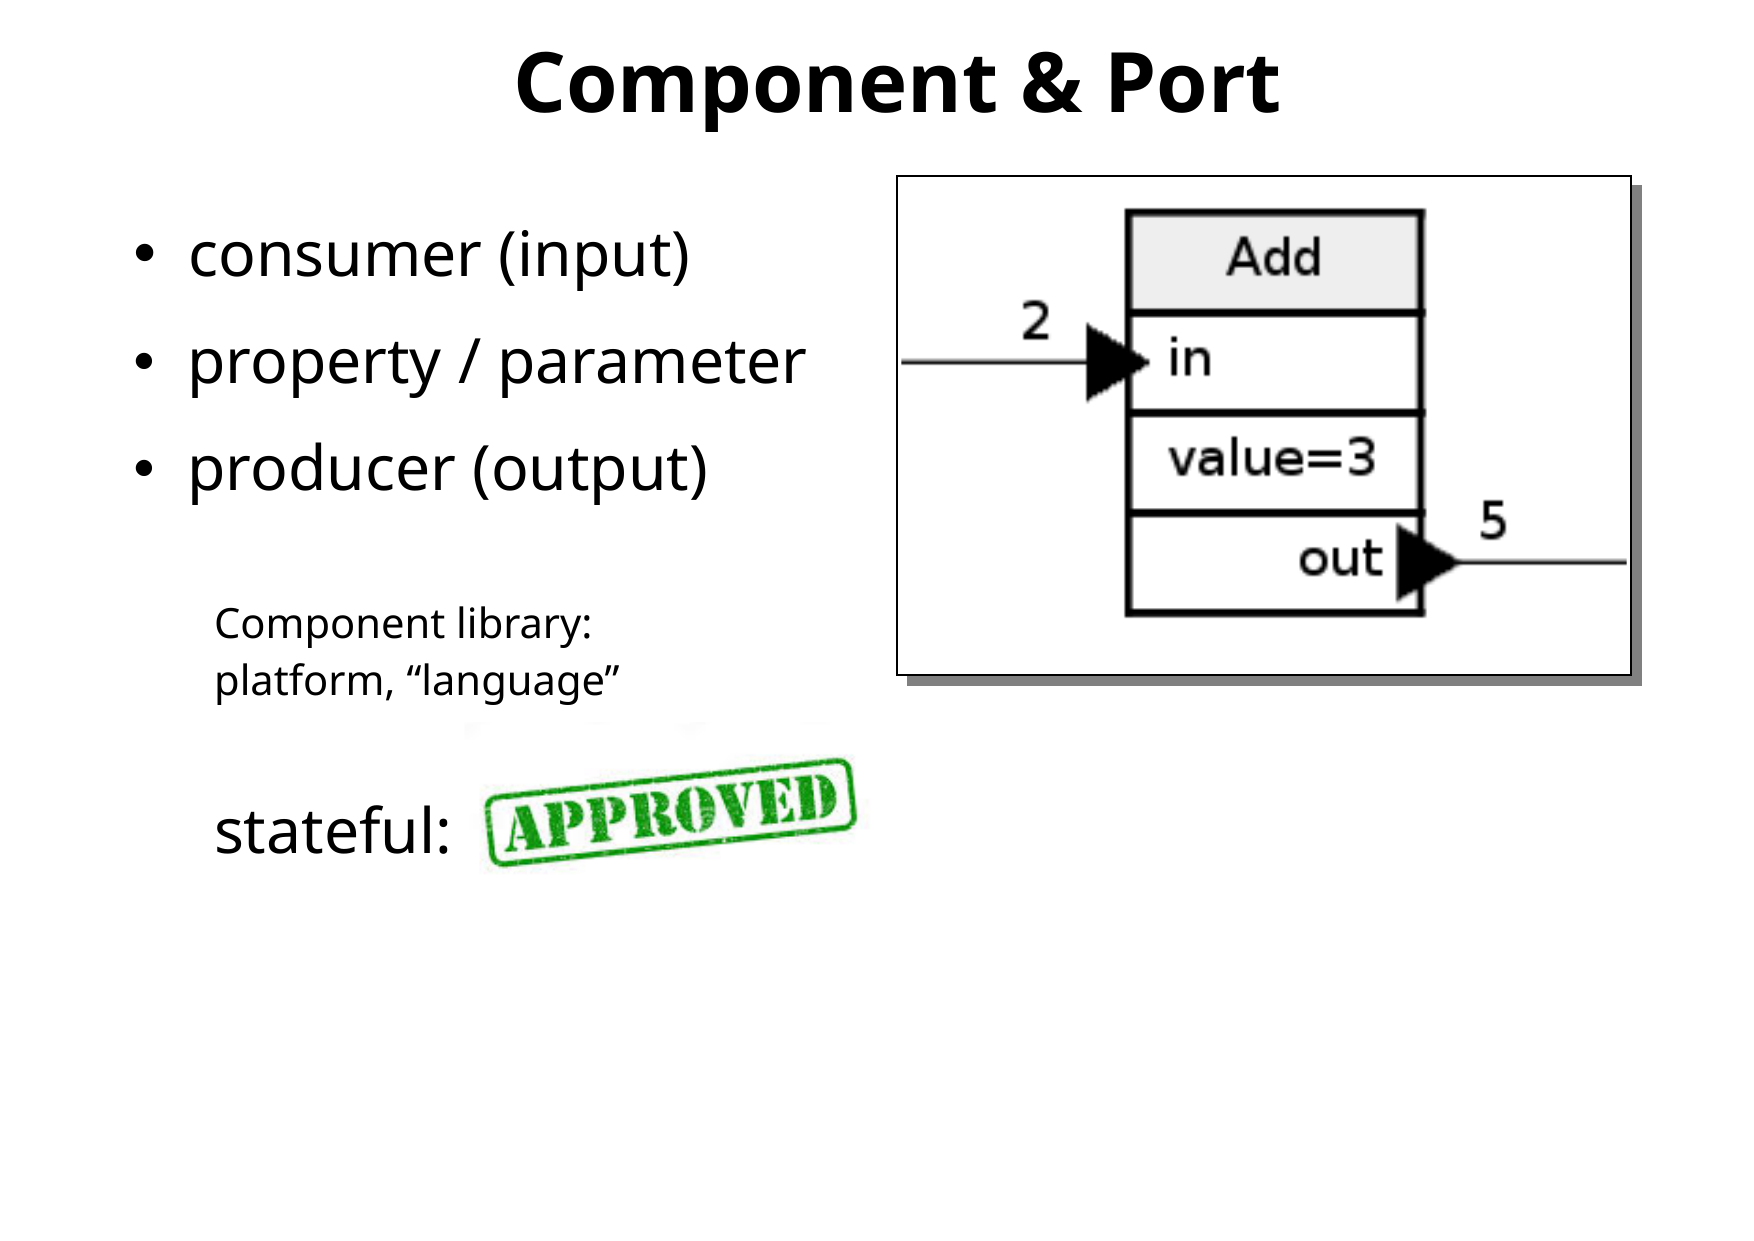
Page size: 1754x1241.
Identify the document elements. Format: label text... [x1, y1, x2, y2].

picture [458, 722, 885, 899]
picture [901, 180, 1627, 671]
list property / parameter [133, 317, 896, 402]
list consumer (input) [133, 205, 896, 296]
text Component library: [96, 594, 896, 650]
text platform, “language” [96, 650, 1699, 707]
list [1642, 205, 1699, 296]
list producer (output) [133, 423, 896, 508]
text Component & Port [96, 23, 1699, 137]
text stateful: [96, 787, 458, 872]
list [1642, 317, 1699, 402]
text [885, 787, 1699, 872]
text [1642, 594, 1699, 650]
list [1642, 423, 1699, 508]
